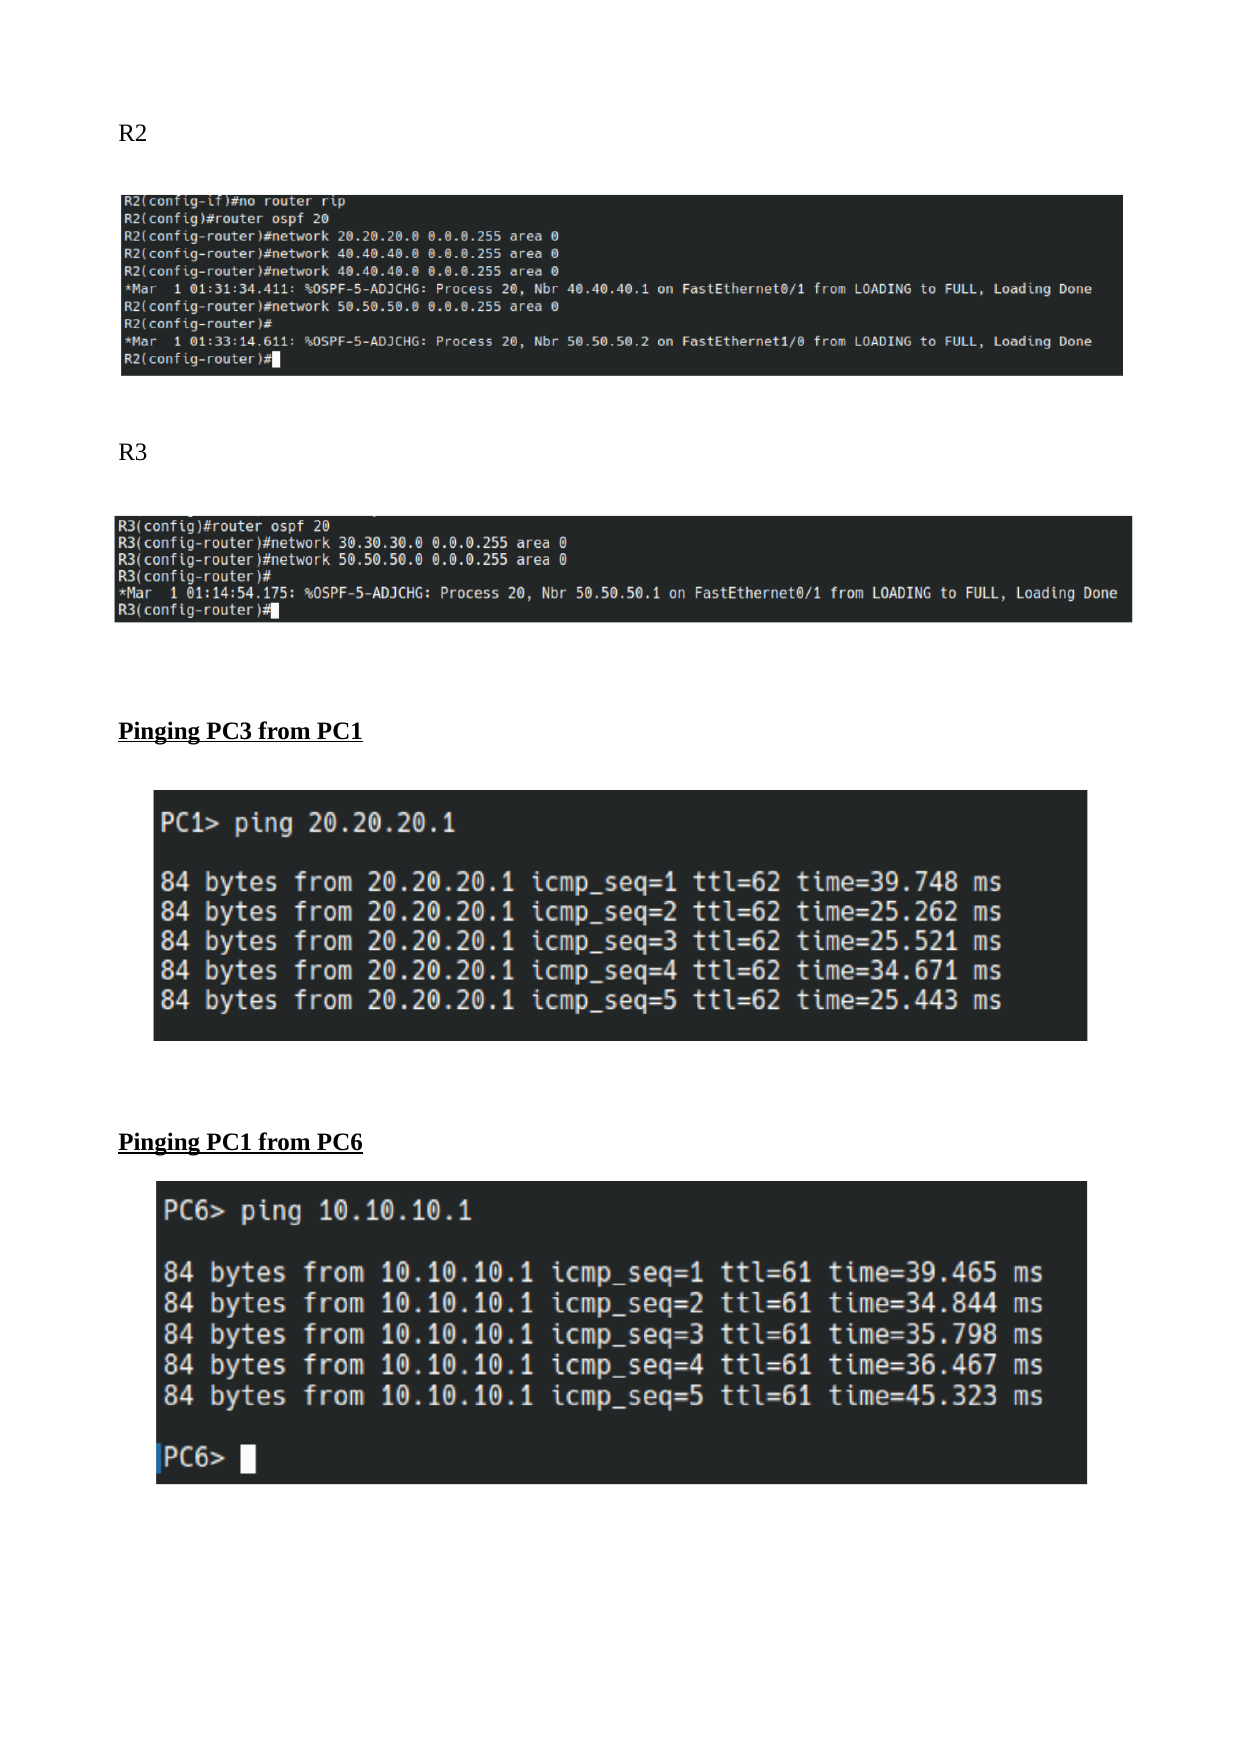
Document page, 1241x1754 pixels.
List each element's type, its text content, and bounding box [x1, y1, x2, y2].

text R2 [118, 118, 1122, 147]
text Pinging PC1 from PC6 [118, 1127, 1122, 1156]
picture [153, 1181, 1088, 1486]
text R3 [118, 437, 1122, 465]
picture [108, 514, 1133, 630]
picture [152, 790, 1088, 1041]
text Pinging PC3 from PC1 [118, 716, 1122, 745]
picture [117, 190, 1123, 380]
